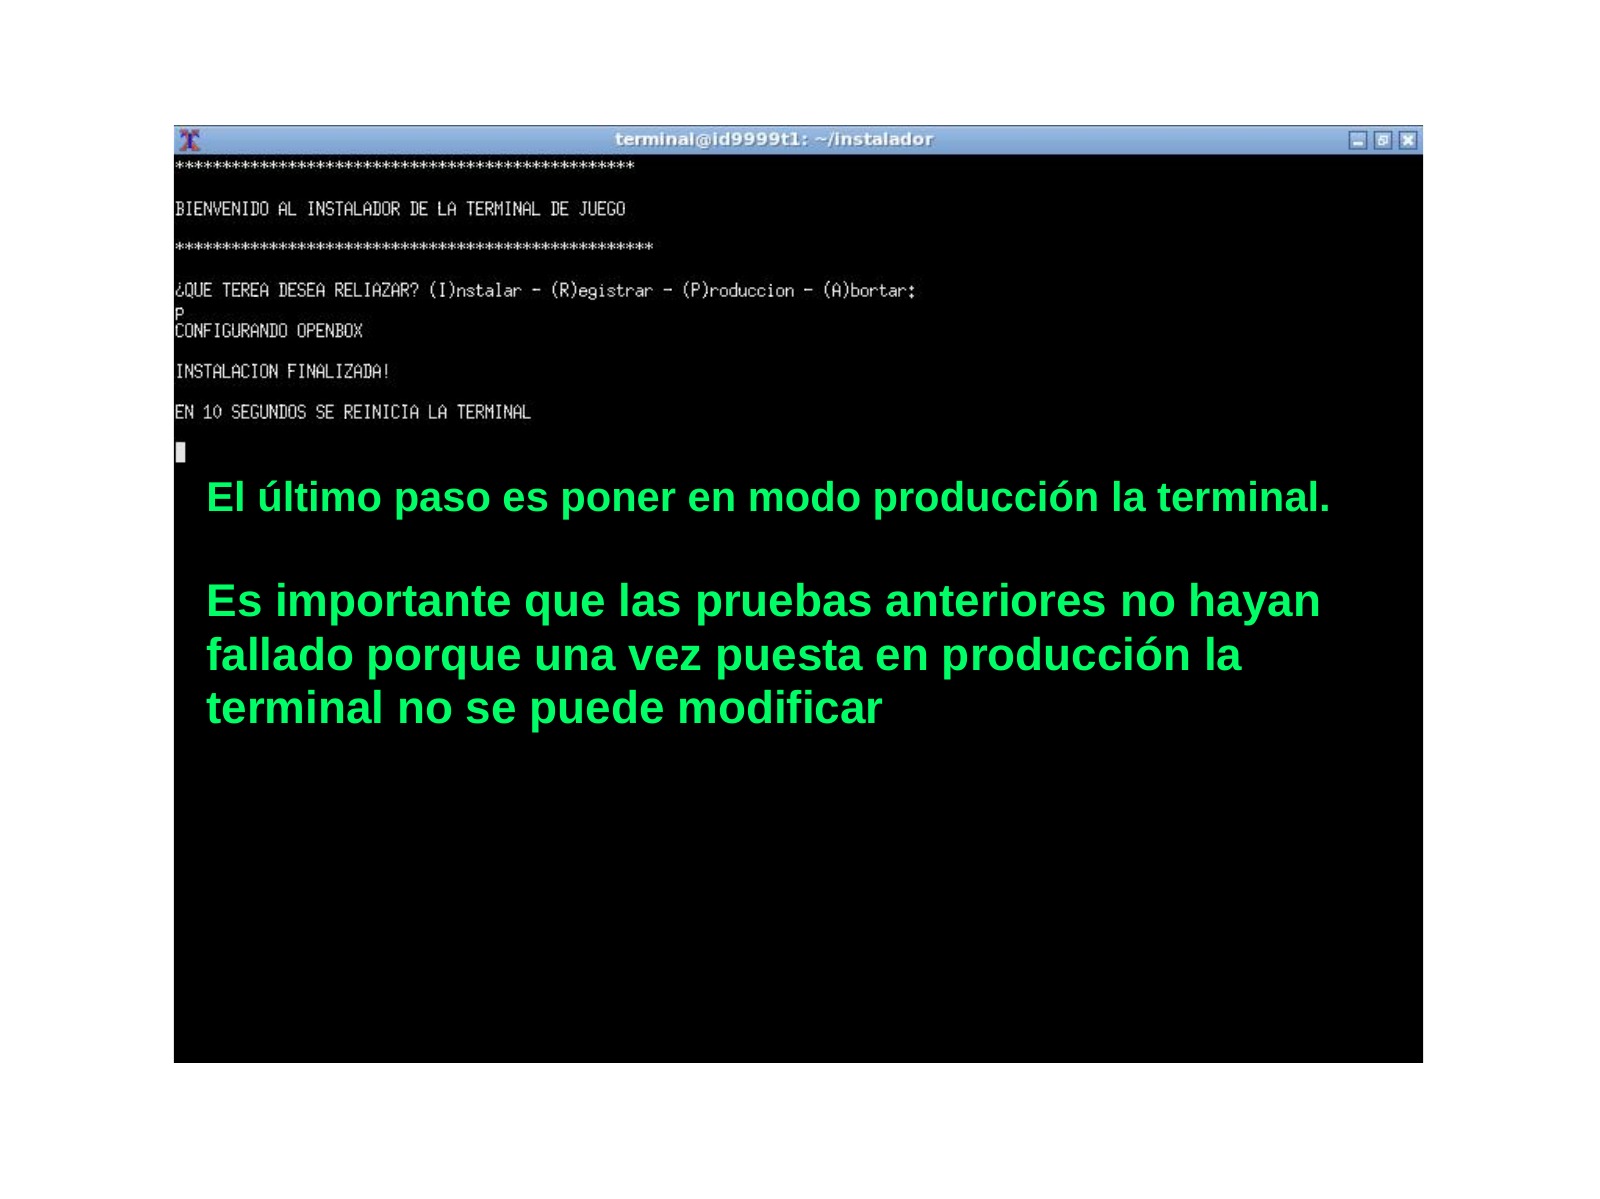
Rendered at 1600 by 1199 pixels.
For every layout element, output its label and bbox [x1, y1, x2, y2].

picture [173, 125, 1424, 1063]
